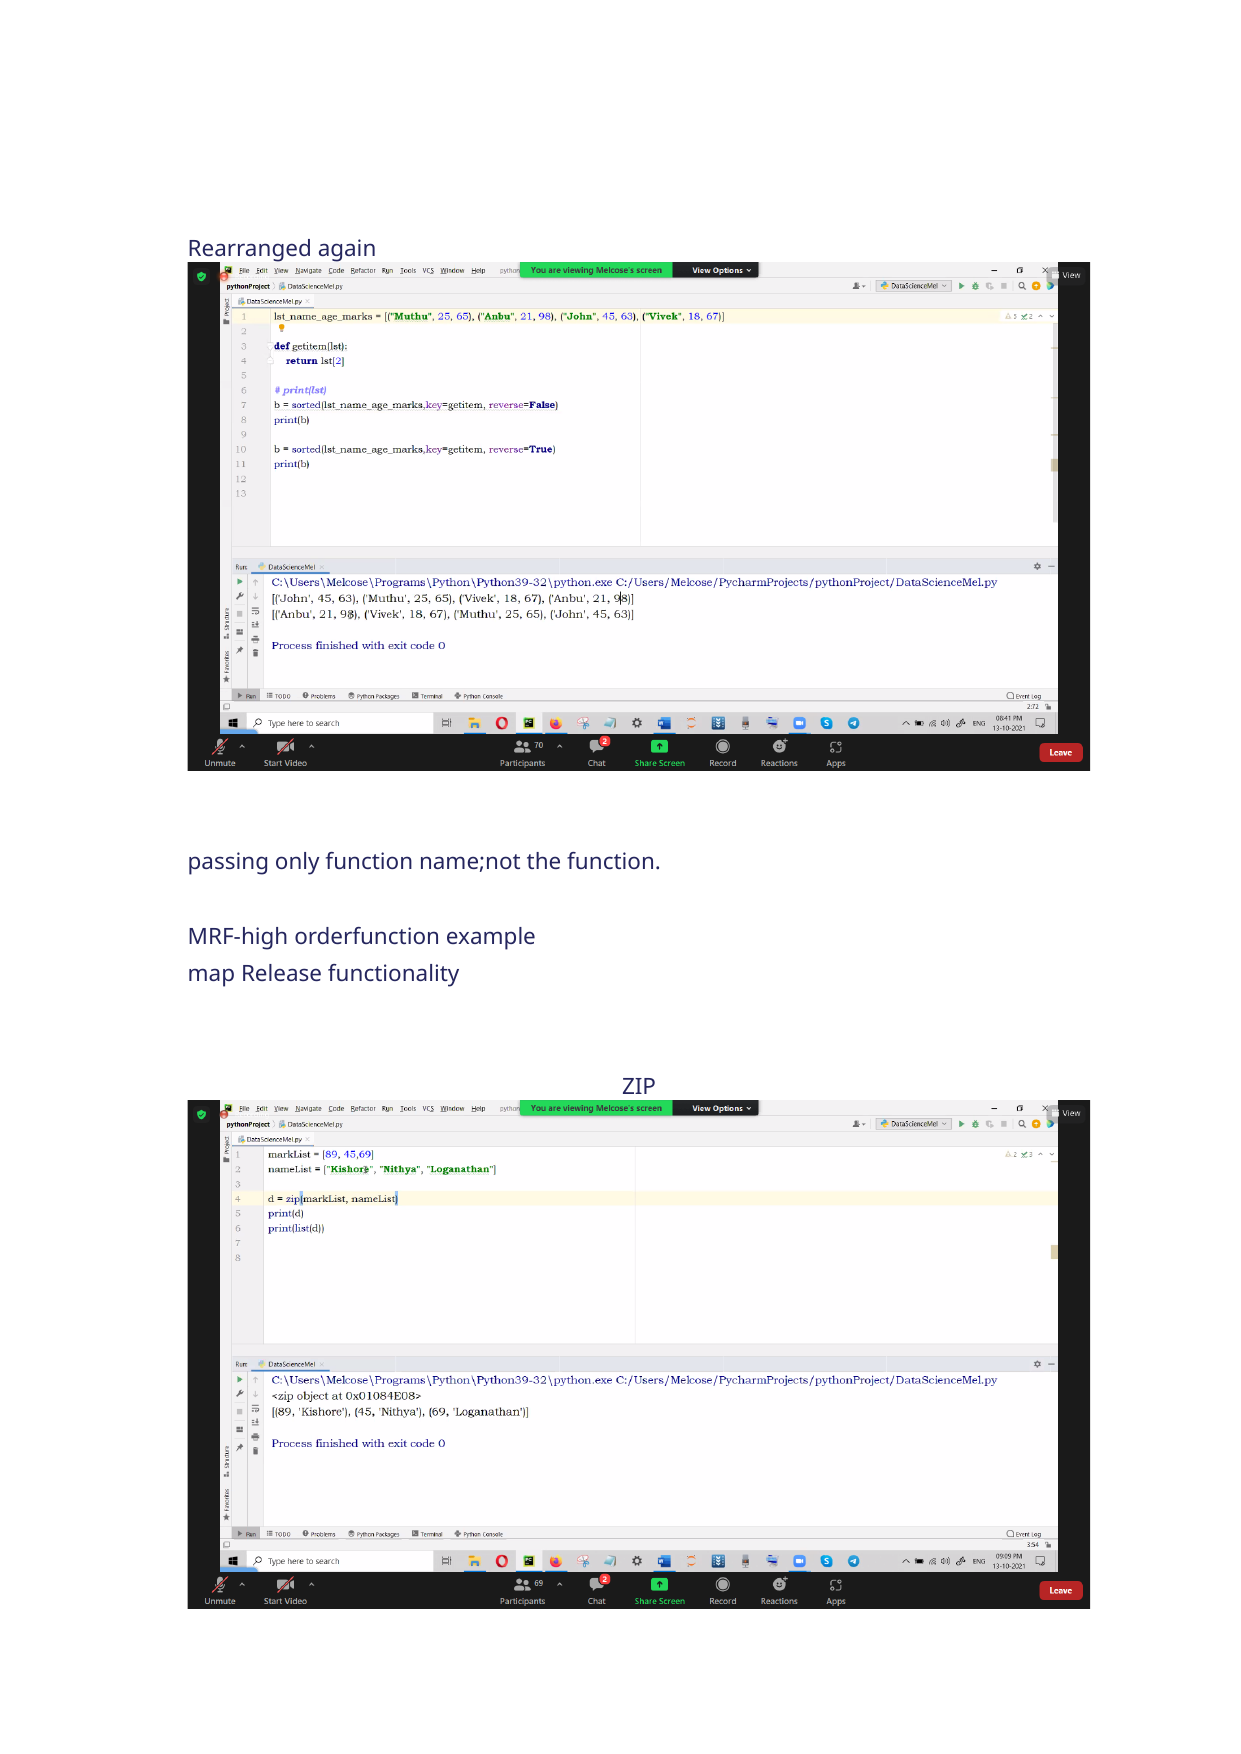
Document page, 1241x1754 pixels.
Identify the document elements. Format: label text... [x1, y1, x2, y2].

text passing only function name;not the function. [187, 838, 1090, 876]
text MRF-high orderfunction example [187, 913, 1090, 951]
text ZIP [187, 1063, 1090, 1100]
picture [187, 262, 1091, 771]
text Rearranged again [187, 225, 1090, 262]
picture [187, 1100, 1091, 1609]
text map Release functionality [187, 951, 1090, 988]
